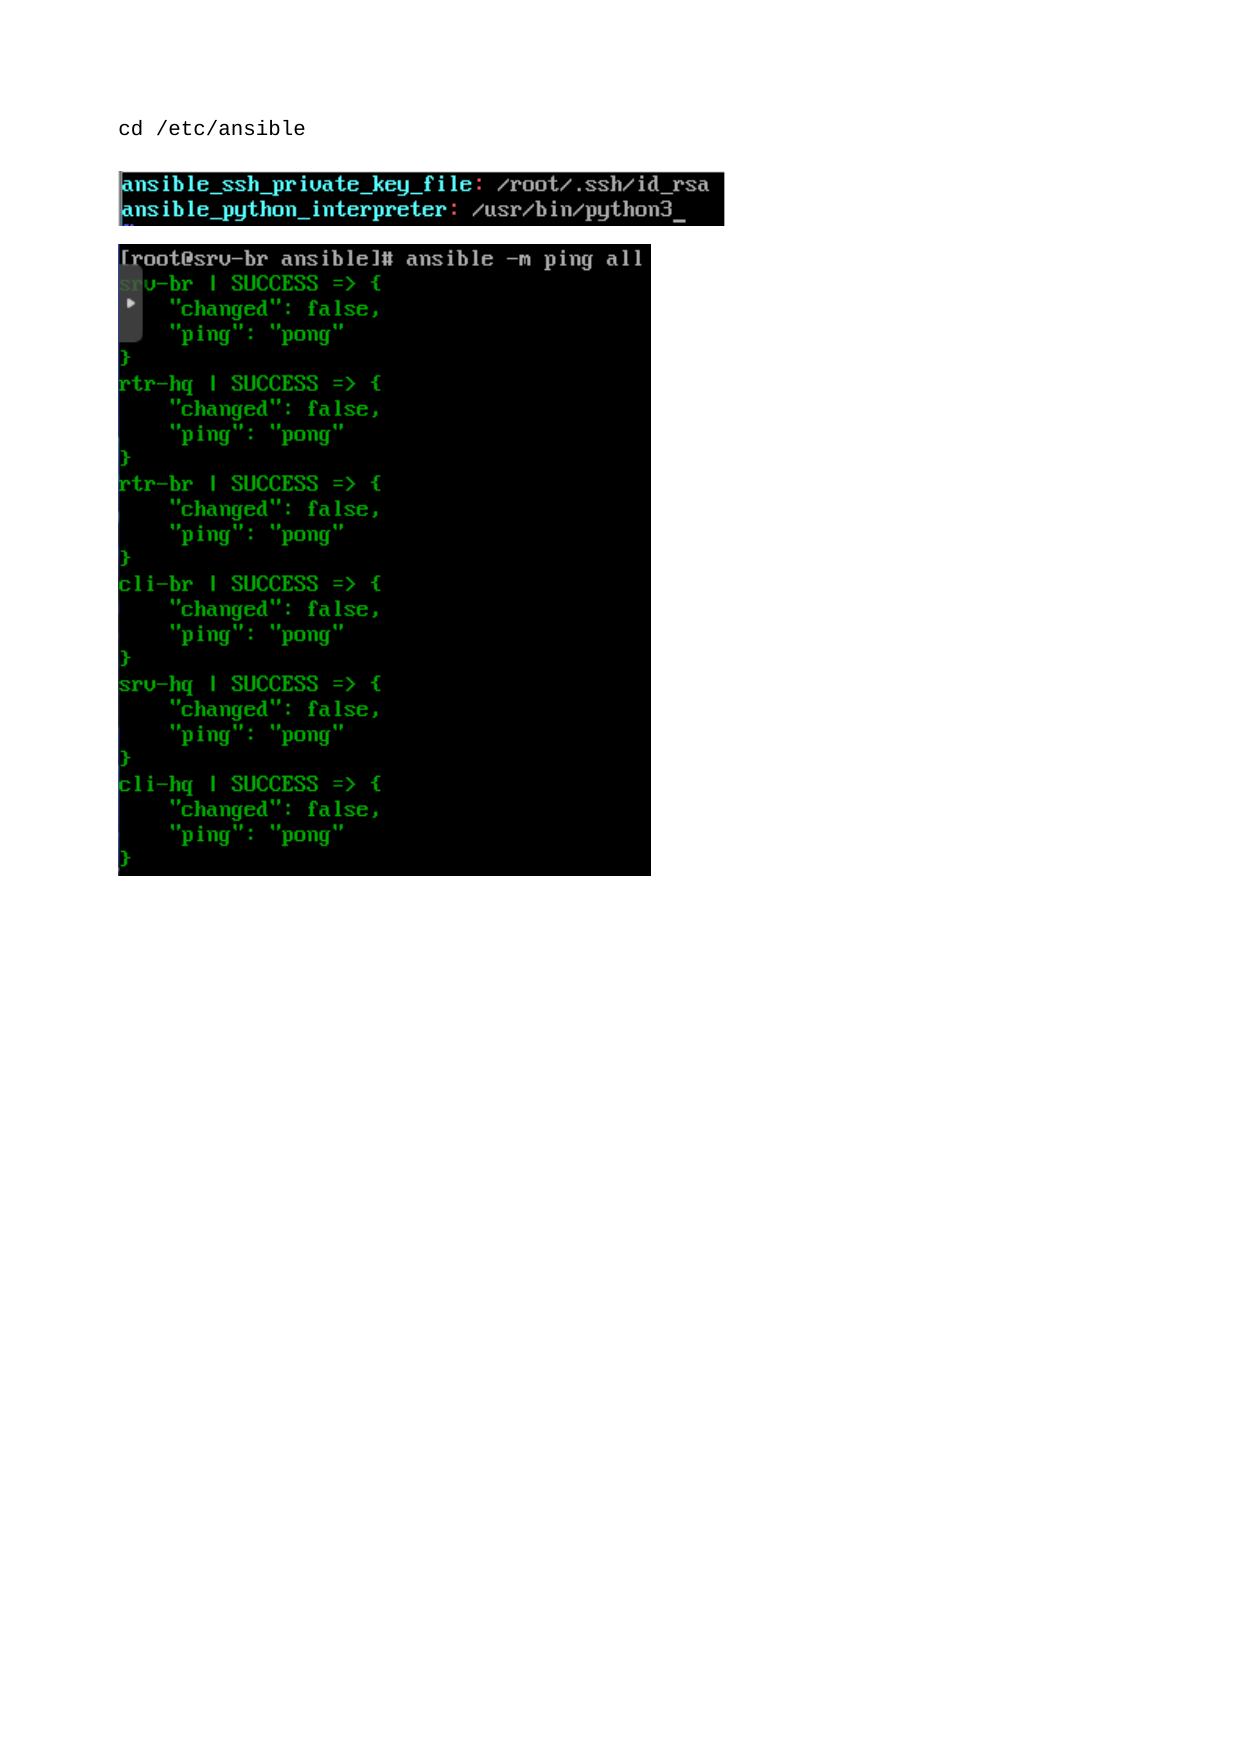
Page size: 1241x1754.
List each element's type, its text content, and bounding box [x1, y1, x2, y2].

picture [118, 244, 651, 876]
text cd /etc/ansible [118, 118, 1122, 142]
picture [118, 171, 725, 226]
